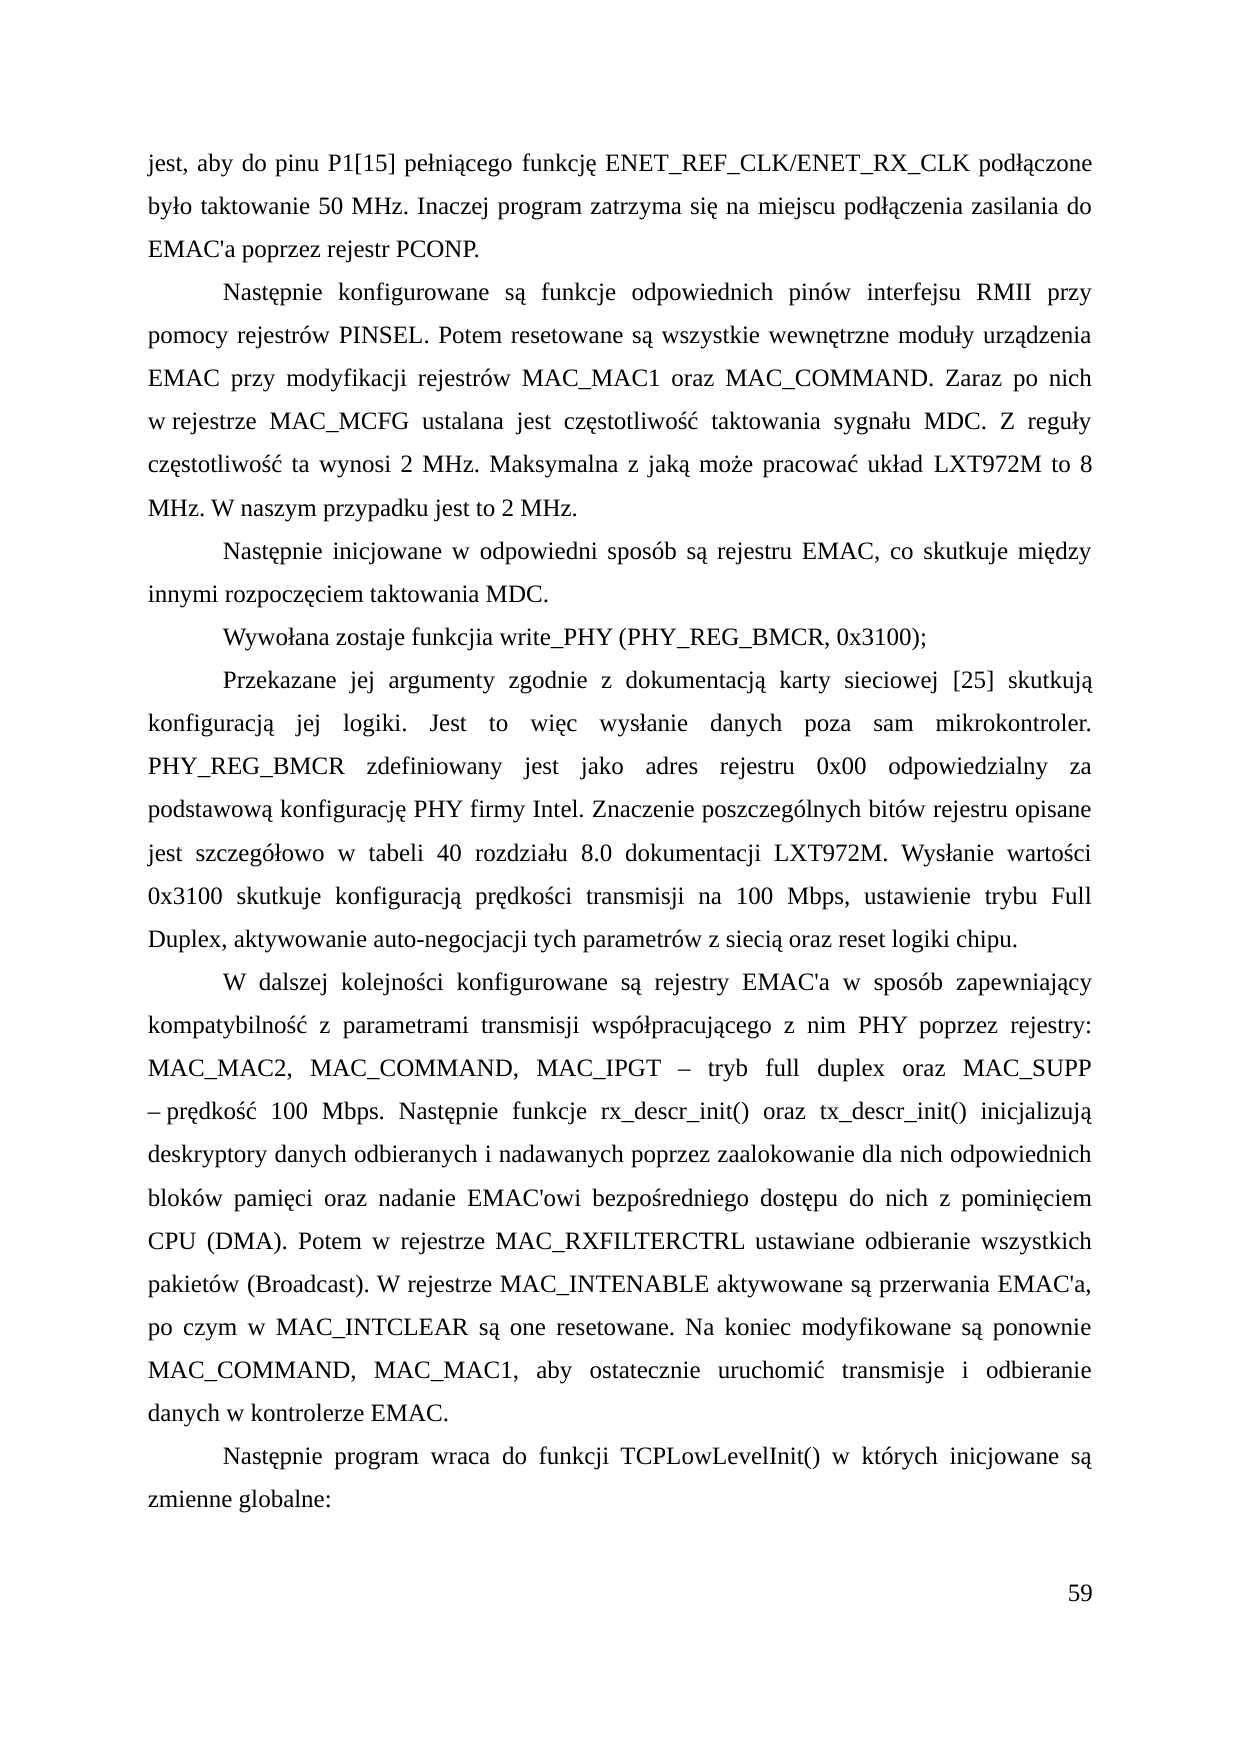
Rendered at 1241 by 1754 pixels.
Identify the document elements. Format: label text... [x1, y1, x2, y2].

text Wywołana zostaje funkcjia write_PHY (PHY_REG_BMCR, 0x3100); [148, 622, 1093, 651]
text Następnie program wraca do funkcji TCPLowLevelInit() w których inicjowane są zmienne globalne: [148, 1441, 1093, 1513]
text jest, aby do pinu P1[15] pełniącego funkcję ENET_REF_CLK/ENET_RX_CLK podłączone było taktowanie 50 MHz. Inaczej program zatrzyma się na miejscu podłączenia zasilania do EMAC'a poprzez rejestr PCONP. [148, 148, 1093, 263]
text W dalszej kolejności konfigurowane są rejestry EMAC'a w sposób zapewniający kompatybilność z parametrami transmisji współpracującego z nim PHY poprzez rejestry: MAC_MAC2, MAC_COMMAND, MAC_IPGT – tryb full duplex oraz MAC_SUPP – prędkość 100 Mbps. Następnie funkcje rx_descr_init() oraz tx_descr_init() inicjalizują deskryptory danych odbieranych i nadawanych poprzez zaalokowanie dla nich odpowiednich bloków pamięci oraz nadanie EMAC'owi bezpośredniego dostępu do nich z pominięciem CPU (DMA). Potem w rejestrze MAC_RXFILTERCTRL ustawiane odbieranie wszystkich pakietów (Broadcast). W rejestrze MAC_INTENABLE aktywowane są przerwania EMAC'a, po czym w MAC_INTCLEAR są one resetowane. Na koniec modyfikowane są ponownie MAC_COMMAND, MAC_MAC1, aby ostatecznie uruchomić transmisje i odbieranie danych w kontrolerze EMAC. [148, 967, 1093, 1427]
text Przekazane jej argumenty zgodnie z dokumentacją karty sieciowej [25] skutkują konfiguracją jej logiki. Jest to więc wysłanie danych poza sam mikrokontroler. PHY_REG_BMCR zdefiniowany jest jako adres rejestru 0x00 odpowiedzialny za podstawową konfigurację PHY firmy Intel. Znaczenie poszczególnych bitów rejestru opisane jest szczegółowo w tabeli 40 rozdziału 8.0 dokumentacji LXT972M. Wysłanie wartości 0x3100 skutkuje konfiguracją prędkości transmisji na 100 Mbps, ustawienie trybu Full Duplex, aktywowanie auto-negocjacji tych parametrów z siecią oraz reset logiki chipu. [148, 665, 1093, 953]
text Następnie inicjowane w odpowiedni sposób są rejestru EMAC, co skutkuje między innymi rozpoczęciem taktowania MDC. [148, 536, 1093, 608]
text Następnie konfigurowane są funkcje odpowiednich pinów interfejsu RMII przy pomocy rejestrów PINSEL. Potem resetowane są wszystkie wewnętrzne moduły urządzenia EMAC przy modyfikacji rejestrów MAC_MAC1 oraz MAC_COMMAND. Zaraz po nich w rejestrze MAC_MCFG ustalana jest częstotliwość taktowania sygnału MDC. Z reguły częstotliwość ta wynosi 2 MHz. Maksymalna z jaką może pracować układ LXT972M to 8 MHz. W naszym przypadku jest to 2 MHz. [148, 277, 1093, 521]
